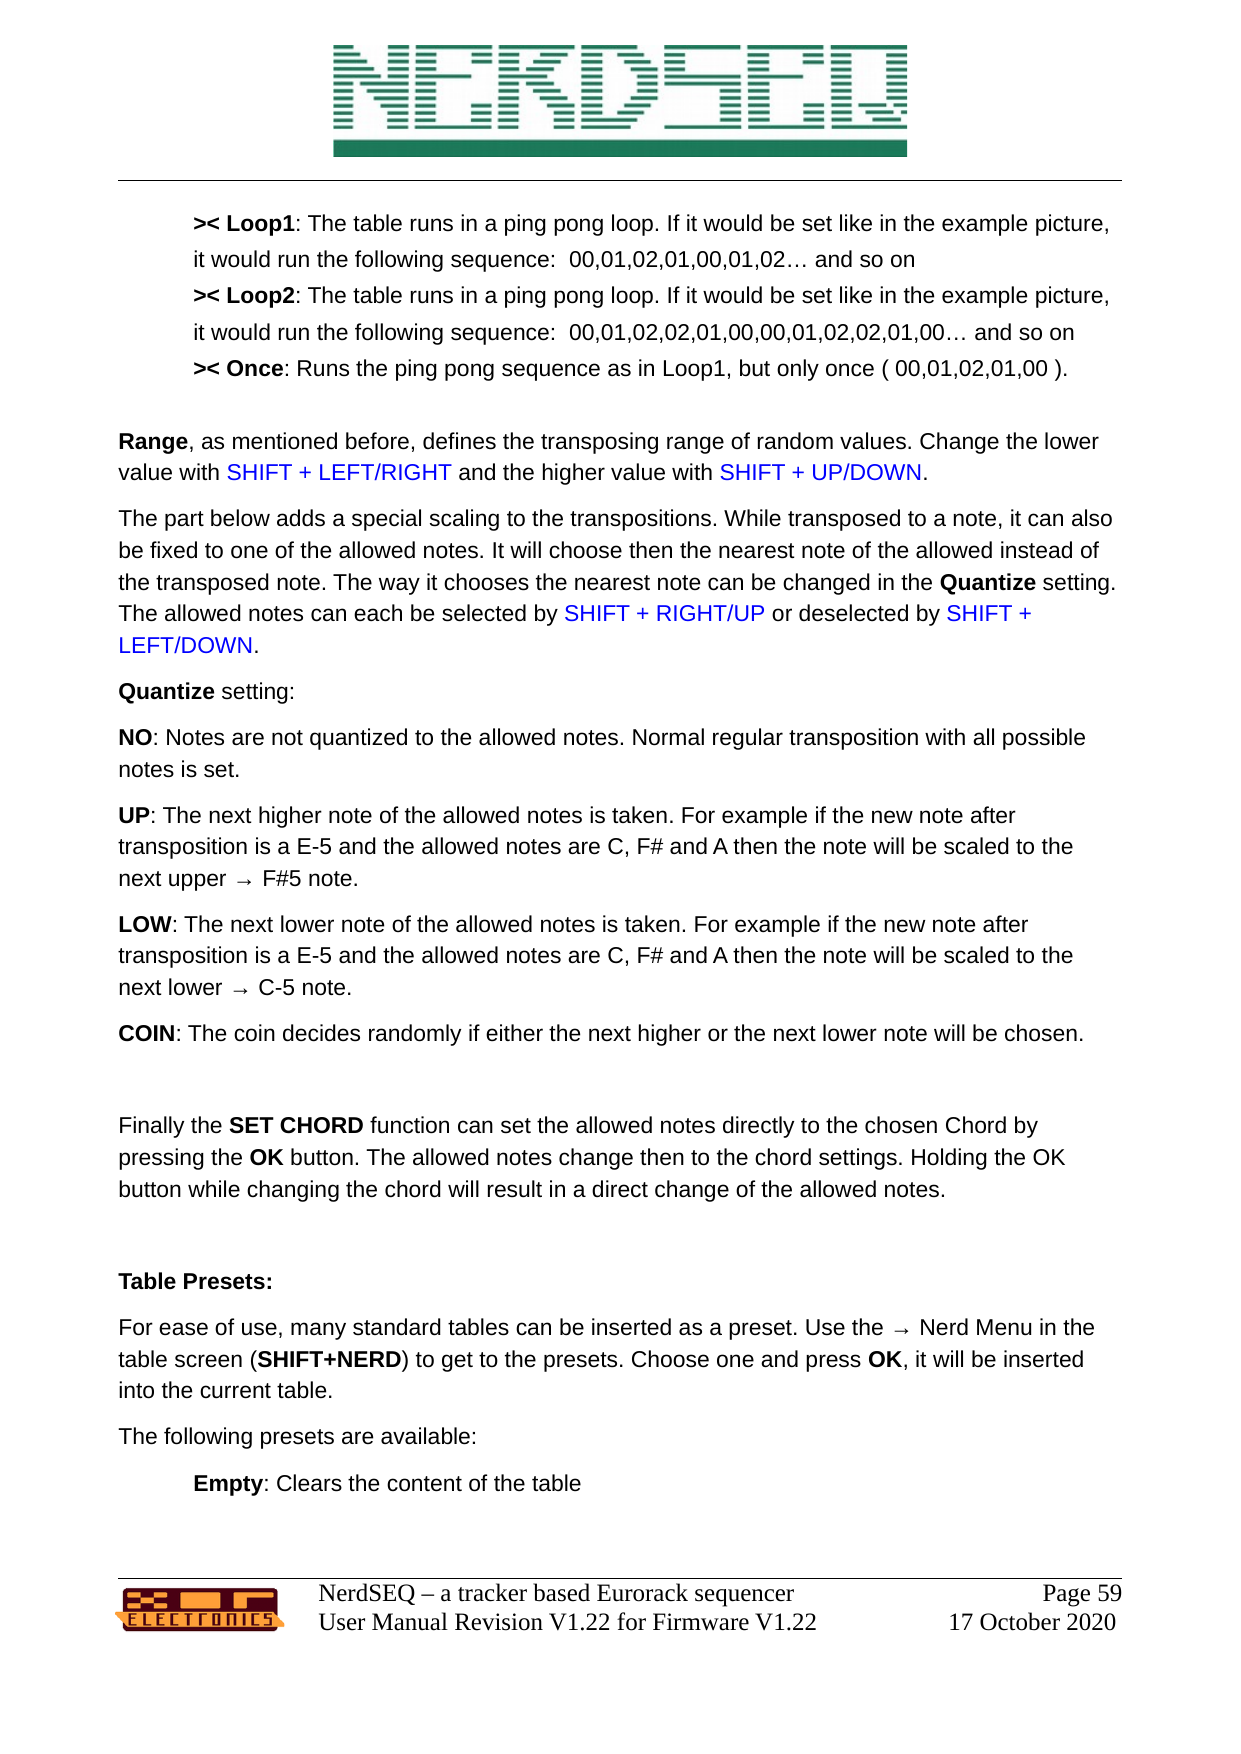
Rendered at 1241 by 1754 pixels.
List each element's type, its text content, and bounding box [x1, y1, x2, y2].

text Range, as mentioned before, defines the transposing range of random values. Change the lower value with SHIFT + LEFT/RIGHT and the higher value with SHIFT + UP/DOWN. [118, 428, 1122, 486]
text UP: The next higher note of the allowed notes is taken. For example if the new note after transposition is a E-5 and the allowed notes are C, F# and A then the note will be scaled to the next upper → F#5 note. [118, 802, 1122, 891]
text >< Once: Runs the ping pong sequence as in Loop1, but only once ( 00,01,02,01,00 ). [193, 355, 1122, 381]
text >< Loop1: The table runs in a ping pong loop. If it would be set like in the example picture, it would run the following sequence: 00,01,02,01,00,01,02… and so on [193, 209, 1122, 272]
text The following presets are available: [118, 1423, 1122, 1450]
picture [333, 45, 908, 157]
text LOW: The next lower note of the allowed notes is taken. For example if the new note after transposition is a E-5 and the allowed notes are C, F# and A then the note will be scaled to the next lower → C-5 note. [118, 911, 1122, 1000]
text The part below adds a special scaling to the transpositions. While transposed to a note, it can also be fixed to one of the allowed notes. It will choose then the nearest note of the allowed instead of the transposed note. The way it chooses the nearest note can be changed in the Quantize setting. The allowed notes can each be selected by SHIFT + RIGHT/UP or deselected by SHIFT + LEFT/DOWN. [118, 505, 1122, 658]
text NO: Notes are not quantized to the allowed notes. Normal regular transposition with all possible notes is set. [118, 724, 1122, 782]
text Table Presets: [118, 1268, 1122, 1294]
text >< Loop2: The table runs in a ping pong loop. If it would be set like in the example picture, it would run the following sequence: 00,01,02,02,01,00,00,01,02,02,01,00… and so on [193, 282, 1122, 345]
text Empty: Clears the content of the table [193, 1469, 1122, 1496]
text For ease of use, many standard tables can be inserted as a preset. Use the → Nerd Menu in the table screen (SHIFT+NERD) to get to the presets. Choose one and press OK, it will be inserted into the current table. [118, 1314, 1122, 1403]
text Finally the SET CHORD function can set the allowed notes directly to the chosen Chord by pressing the OK button. The allowed notes change then to the chord settings. Holding the OK button while changing the chord will result in a direct change of the allowed notes. [118, 1112, 1122, 1202]
text Quantize setting: [118, 678, 1122, 704]
picture [115, 1584, 285, 1634]
text COIN: The coin decides randomly if either the next higher or the next lower note will be chosen. [118, 1020, 1122, 1047]
